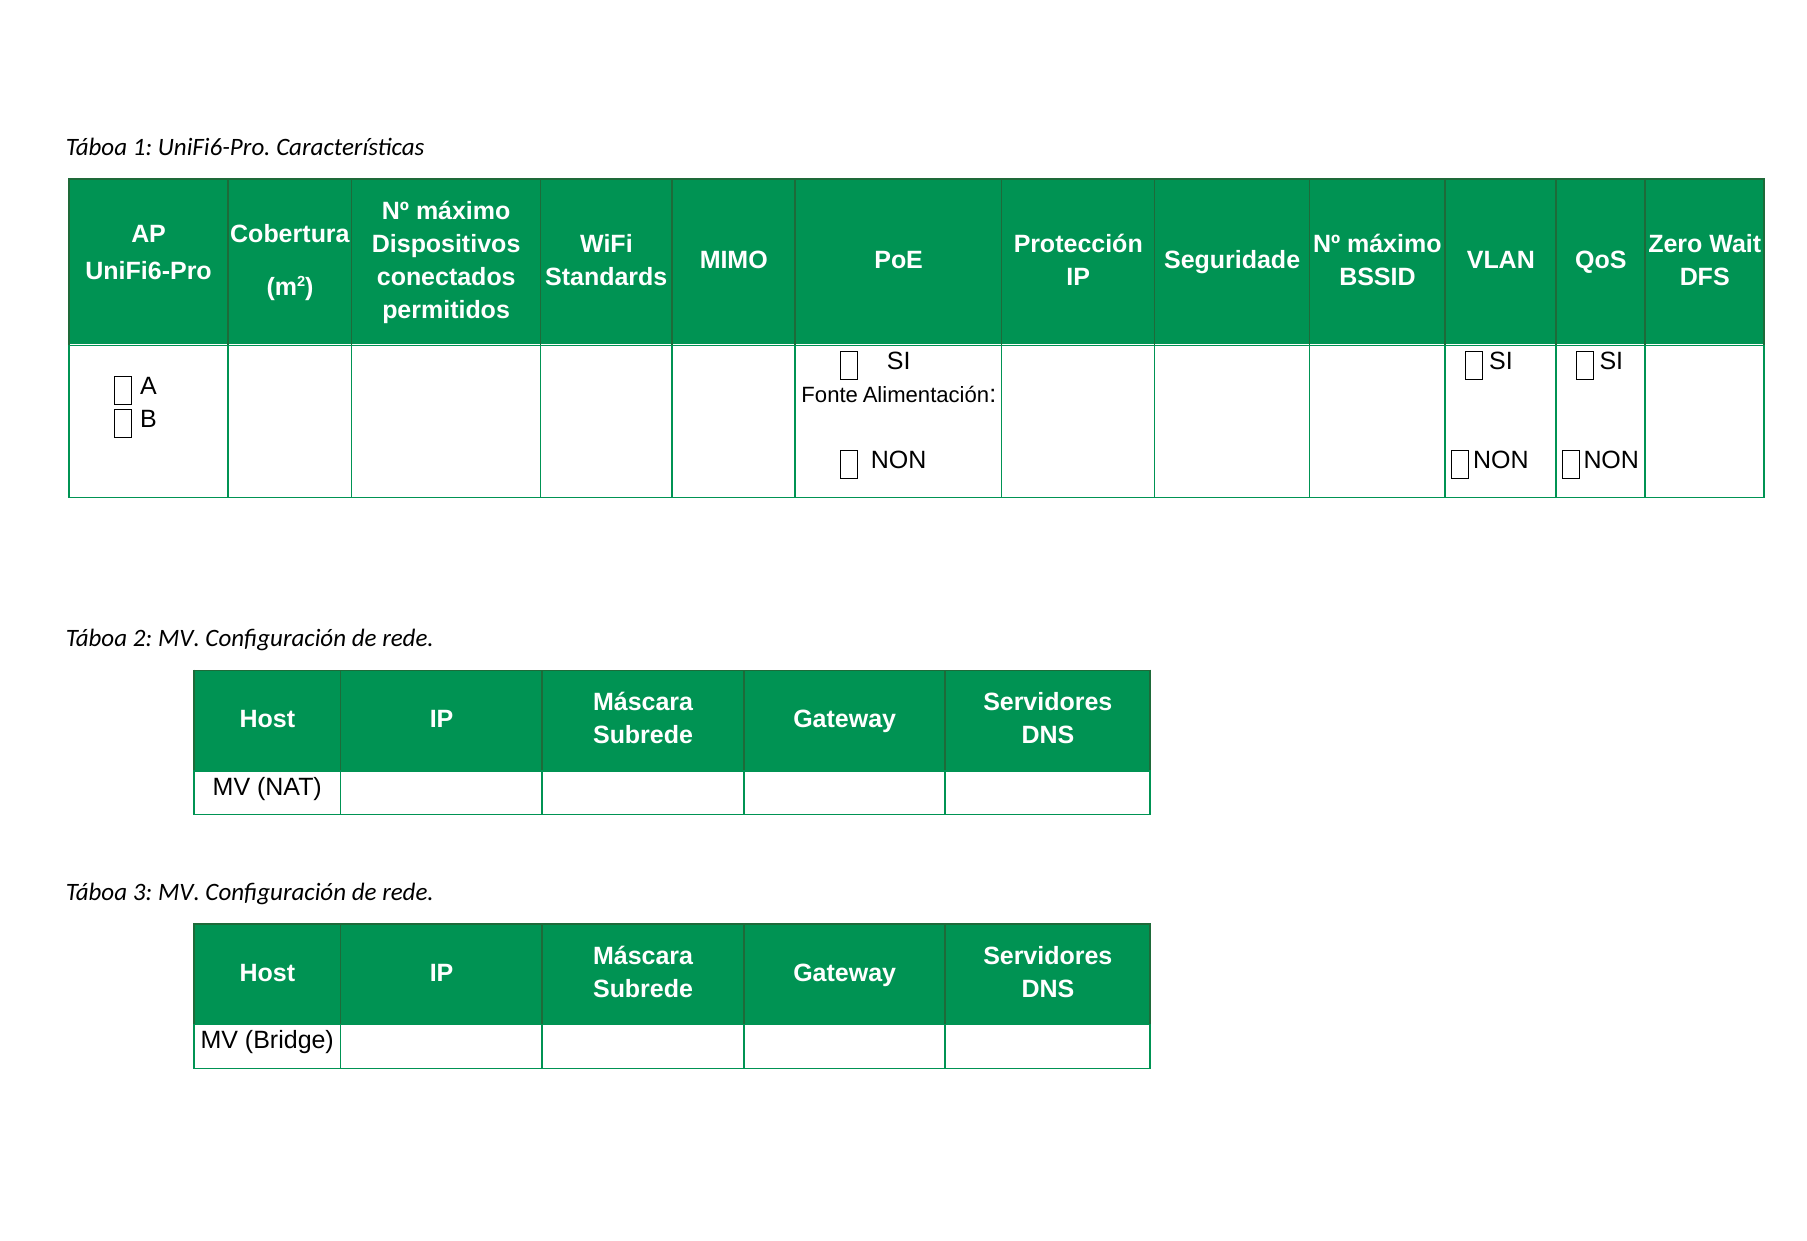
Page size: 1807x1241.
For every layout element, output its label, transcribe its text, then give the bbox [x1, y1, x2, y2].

table_header Nº máximo Dispositivos conectados permitidos [352, 180, 540, 344]
table_header IP [341, 671, 541, 770]
table_header AP UniFi6-Pro [70, 180, 227, 344]
table_cell [352, 346, 540, 497]
table_header IP [341, 925, 541, 1024]
table_cell [946, 1025, 1149, 1067]
table_cell [341, 772, 541, 814]
table_cell SI NON [1557, 346, 1644, 497]
table_cell MV (Bridge) [195, 1025, 340, 1067]
table_header PoE [796, 180, 1001, 344]
table_cell [543, 772, 743, 814]
table_cell A B [70, 346, 227, 497]
table_header Máscara Subrede [543, 925, 743, 1024]
table_header Seguridade [1155, 180, 1309, 344]
text Táboa 1: UniFi6-Pro. Características [66, 131, 1748, 161]
table_header Cobertura (m2) [229, 180, 351, 344]
table_cell [673, 346, 794, 497]
text Táboa 3: MV. Configuración de rede. [66, 876, 1748, 906]
table_header VLAN [1446, 180, 1555, 344]
table_header Protección IP [1002, 180, 1154, 344]
table_cell [946, 772, 1149, 814]
table_header Máscara Subrede [543, 671, 743, 770]
table_cell [1646, 346, 1763, 497]
table_cell SI Fonte Alimentación: NON [796, 346, 1001, 497]
table_header Gateway [745, 671, 944, 770]
table_cell [745, 772, 944, 814]
table_header Host [195, 925, 340, 1024]
table_cell MV (NAT) [195, 772, 340, 814]
table_header Servidores DNS [946, 925, 1149, 1024]
table_cell SI NON [1446, 346, 1555, 497]
table_header Zero Wait DFS [1646, 180, 1763, 344]
table_cell [1310, 346, 1444, 497]
table_cell [745, 1025, 944, 1067]
text Táboa 2: MV. Configuración de rede. [66, 622, 1748, 653]
table_cell [541, 346, 671, 497]
table_header WiFi Standards [541, 180, 671, 344]
table_cell [1002, 346, 1154, 497]
table_header QoS [1557, 180, 1644, 344]
table_cell [1155, 346, 1309, 497]
table_cell [341, 1025, 541, 1067]
table_cell [543, 1025, 743, 1067]
table_header Nº máximo BSSID [1310, 180, 1444, 344]
table_header Servidores DNS [946, 671, 1149, 770]
table_header Host [195, 671, 340, 770]
table_header MIMO [673, 180, 794, 344]
table_cell [229, 346, 351, 497]
table_header Gateway [745, 925, 944, 1024]
